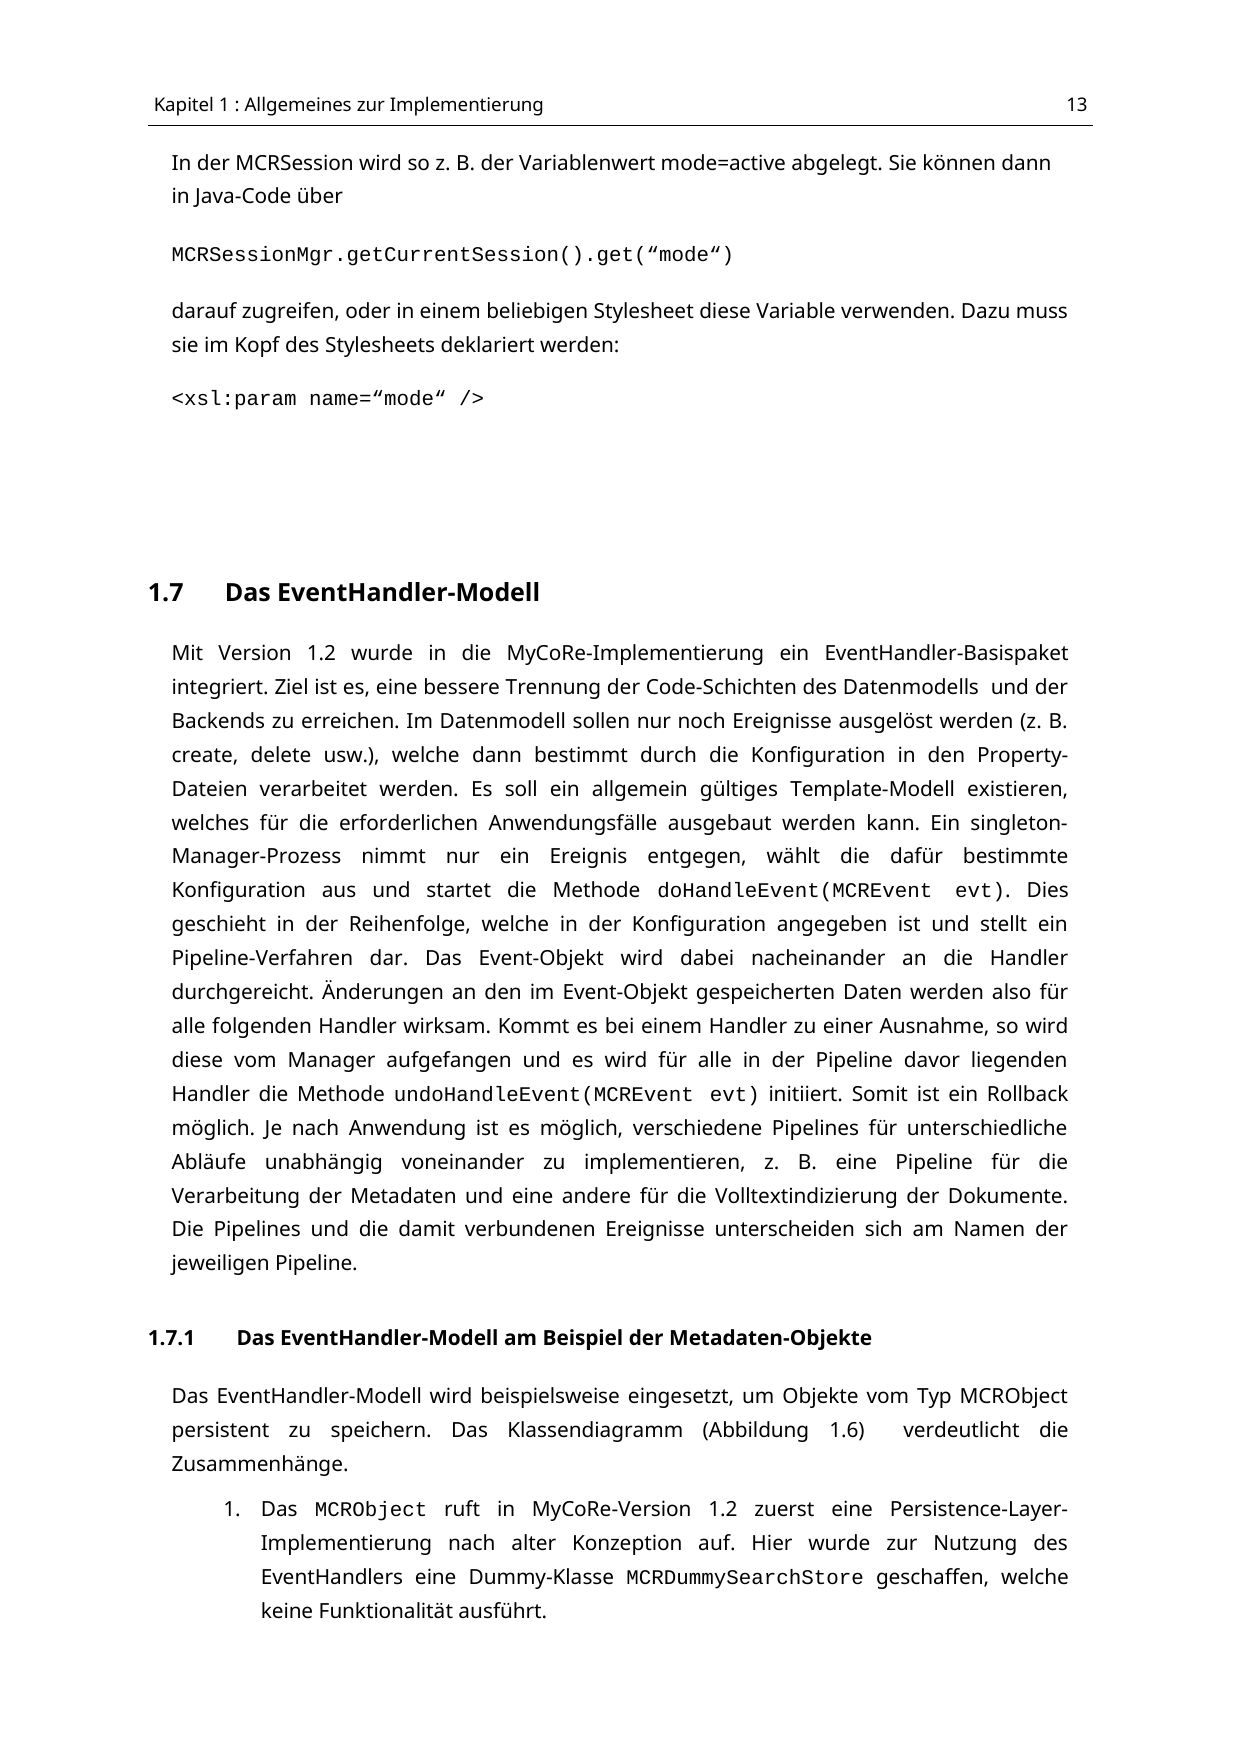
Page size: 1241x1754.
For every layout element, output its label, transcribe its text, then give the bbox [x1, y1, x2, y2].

subtitle Das EventHandler-Modell [148, 574, 1092, 608]
text MCRSessionMgr.getCurrentSession().get(“mode“) [171, 239, 1069, 267]
list Das MCRObject ruft in MyCoRe-Version 1.2 zuerst eine Persistence-Layer-Implementierung nach alter Konzeption auf. Hier wurde zur Nutzung des EventHandlers eine Dummy-Klasse MCRDummySearchStore geschaffen, welche keine Funktionalität ausführt. [185, 1494, 1069, 1625]
text Das EventHandler-Modell wird beispielsweise eingesetzt, um Objekte vom Typ MCRObject persistent zu speichern. Das Klassendiagramm (Abbildung 1.6) verdeutlicht die Zusammenhänge. [171, 1381, 1069, 1477]
text Mit Version 1.2 wurde in die MyCoRe-Implementierung ein EventHandler-Basispaket integriert. Ziel ist es, eine bessere Trennung der Code-Schichten des Datenmodells und der Backends zu erreichen. Im Datenmodell sollen nur noch Ereignisse ausgelöst werden (z. B. create, delete usw.), welche dann bestimmt durch die Konfiguration in den Property-Dateien verarbeitet werden. Es soll ein allgemein gültiges Template-Modell existieren, welches für die erforderlichen Anwendungsfälle ausgebaut werden kann. Ein singleton-Manager-Prozess nimmt nur ein Ereignis entgegen, wählt die dafür bestimmte Konfiguration aus und startet die Methode doHandleEvent(MCREvent evt). Dies geschieht in der Reihenfolge, welche in der Konfiguration angegeben ist und stellt ein Pipeline-Verfahren dar. Das Event-Objekt wird dabei nacheinander an die Handler durchgereicht. Änderungen an den im Event-Objekt gespeicherten Daten werden also für alle folgenden Handler wirksam. Kommt es bei einem Handler zu einer Ausnahme, so wird diese vom Manager aufgefangen und es wird für alle in der Pipeline davor liegenden Handler die Methode undoHandleEvent(MCREvent evt) initiiert. Somit ist ein Rollback möglich. Je nach Anwendung ist es möglich, verschiedene Pipelines für unterschiedliche Abläufe unabhängig voneinander zu implementieren, z. B. eine Pipeline für die Verarbeitung der Metadaten und eine andere für die Volltextindizierung der Dokumente. Die Pipelines und die damit verbundenen Ereignisse unterscheiden sich am Namen der jeweiligen Pipeline. [171, 638, 1069, 1277]
text In der MCRSession wird so z. B. der Variablenwert mode=active abgelegt. Sie können dann in Java-Code über [171, 148, 1069, 210]
subtitle Das EventHandler-Modell am Beispiel der Metadaten-Objekte [148, 1323, 1092, 1352]
text <xsl:param name=“mode“ /> [171, 388, 1069, 411]
text darauf zugreifen, oder in einem beliebigen Stylesheet diese Variable verwenden. Dazu muss sie im Kopf des Stylesheets deklariert werden: [171, 297, 1069, 359]
